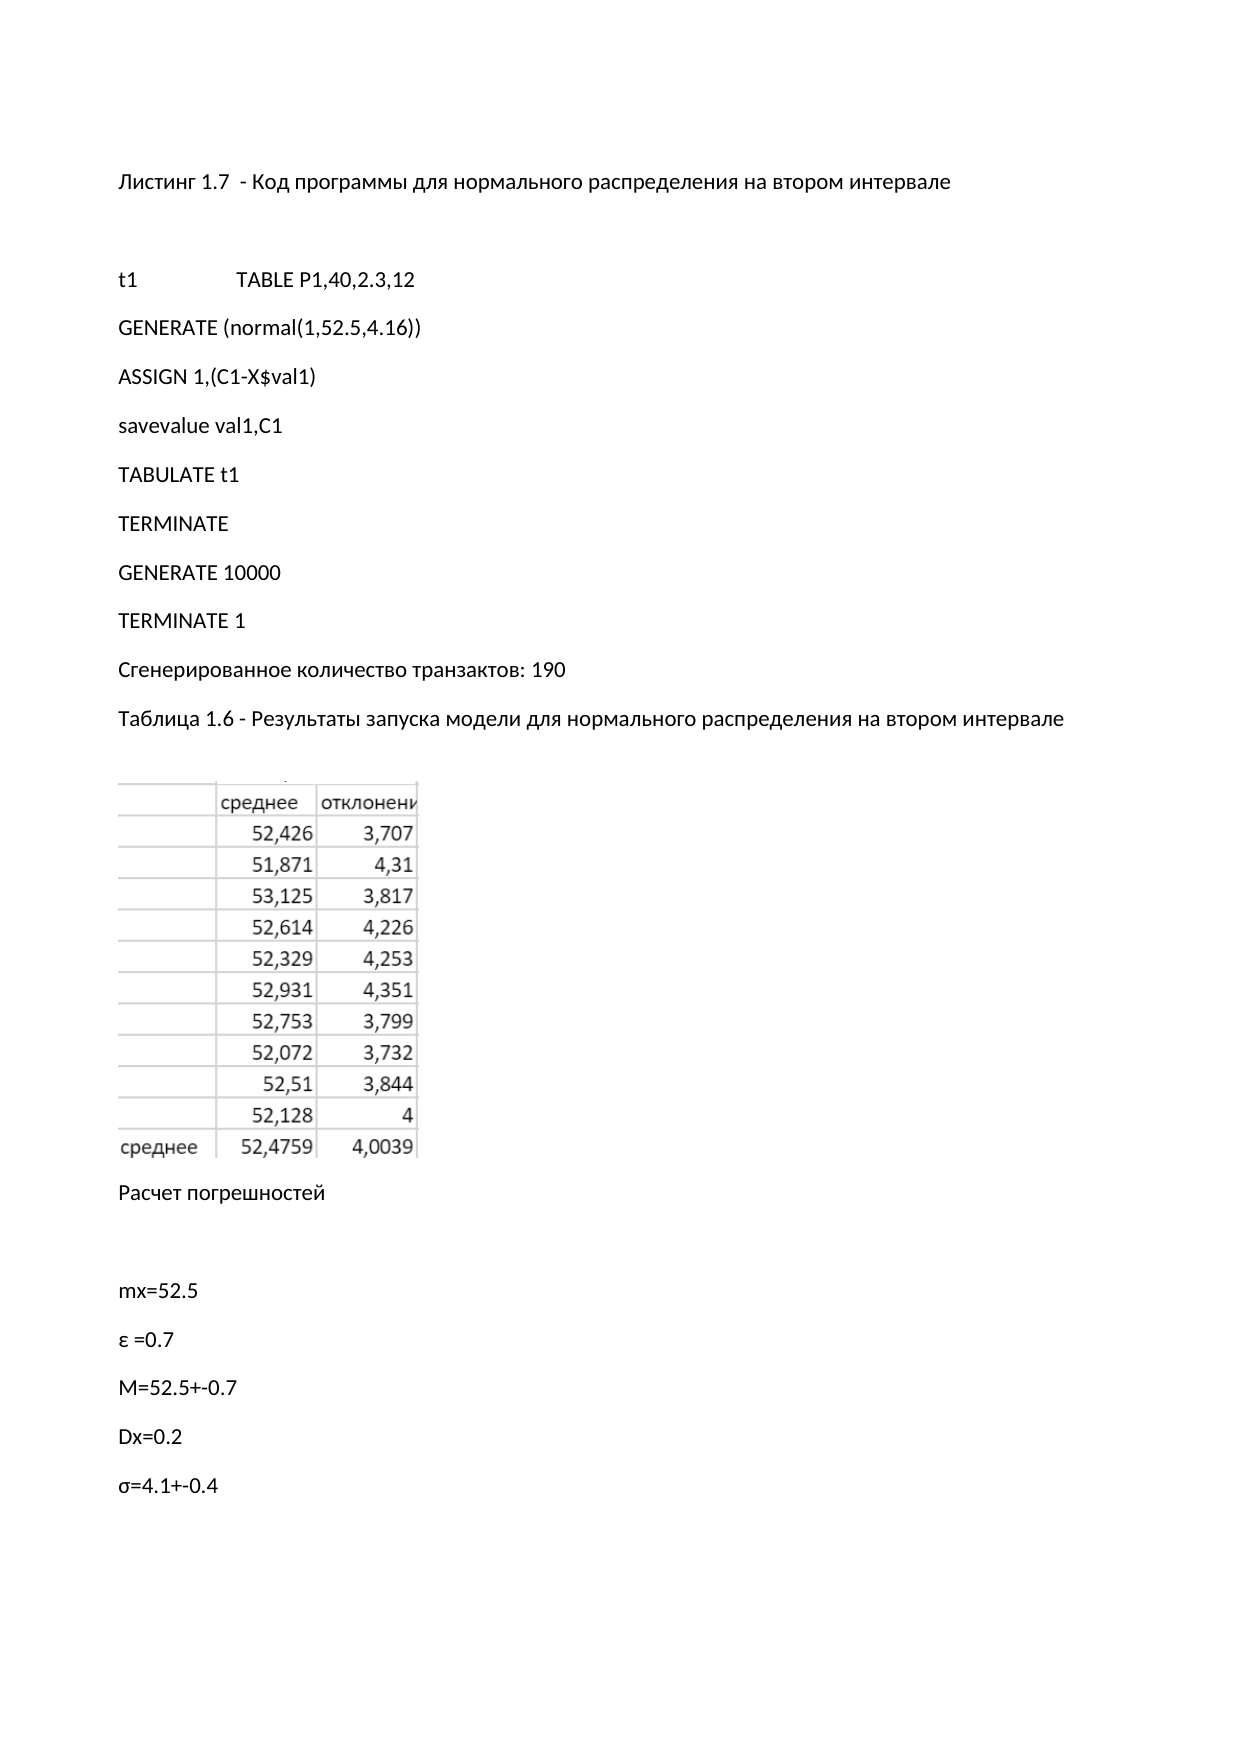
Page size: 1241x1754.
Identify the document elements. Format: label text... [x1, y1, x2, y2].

text t1 TABLE P1,40,2.3,12 [118, 265, 1122, 293]
text σ=4.1+-0.4 [118, 1471, 1122, 1499]
text M=52.5+-0.7 [118, 1373, 1122, 1402]
text TERMINATE 1 [118, 607, 1122, 635]
text savevalue val1,C1 [118, 411, 1122, 439]
text Dx=0.2 [118, 1422, 1122, 1450]
text Расчет погрешностей [118, 1178, 1122, 1206]
text GENERATE 10000 [118, 558, 1122, 586]
text mx=52.5 [118, 1276, 1122, 1304]
text TERMINATE [118, 509, 1122, 537]
text Листинг 1.7 - Код программы для нормального распределения на втором интервале [118, 167, 1122, 195]
text GENERATE (normal(1,52.5,4.16)) [118, 313, 1122, 342]
text TABULATE t1 [118, 460, 1122, 488]
text ASSIGN 1,(C1-X$val1) [118, 362, 1122, 390]
text ε =0.7 [118, 1325, 1122, 1353]
text Таблица 1.6 - Результаты запуска модели для нормального распределения на втором интервале [118, 704, 1122, 760]
text Сгенерированное количество транзактов: 190 [118, 656, 1122, 683]
